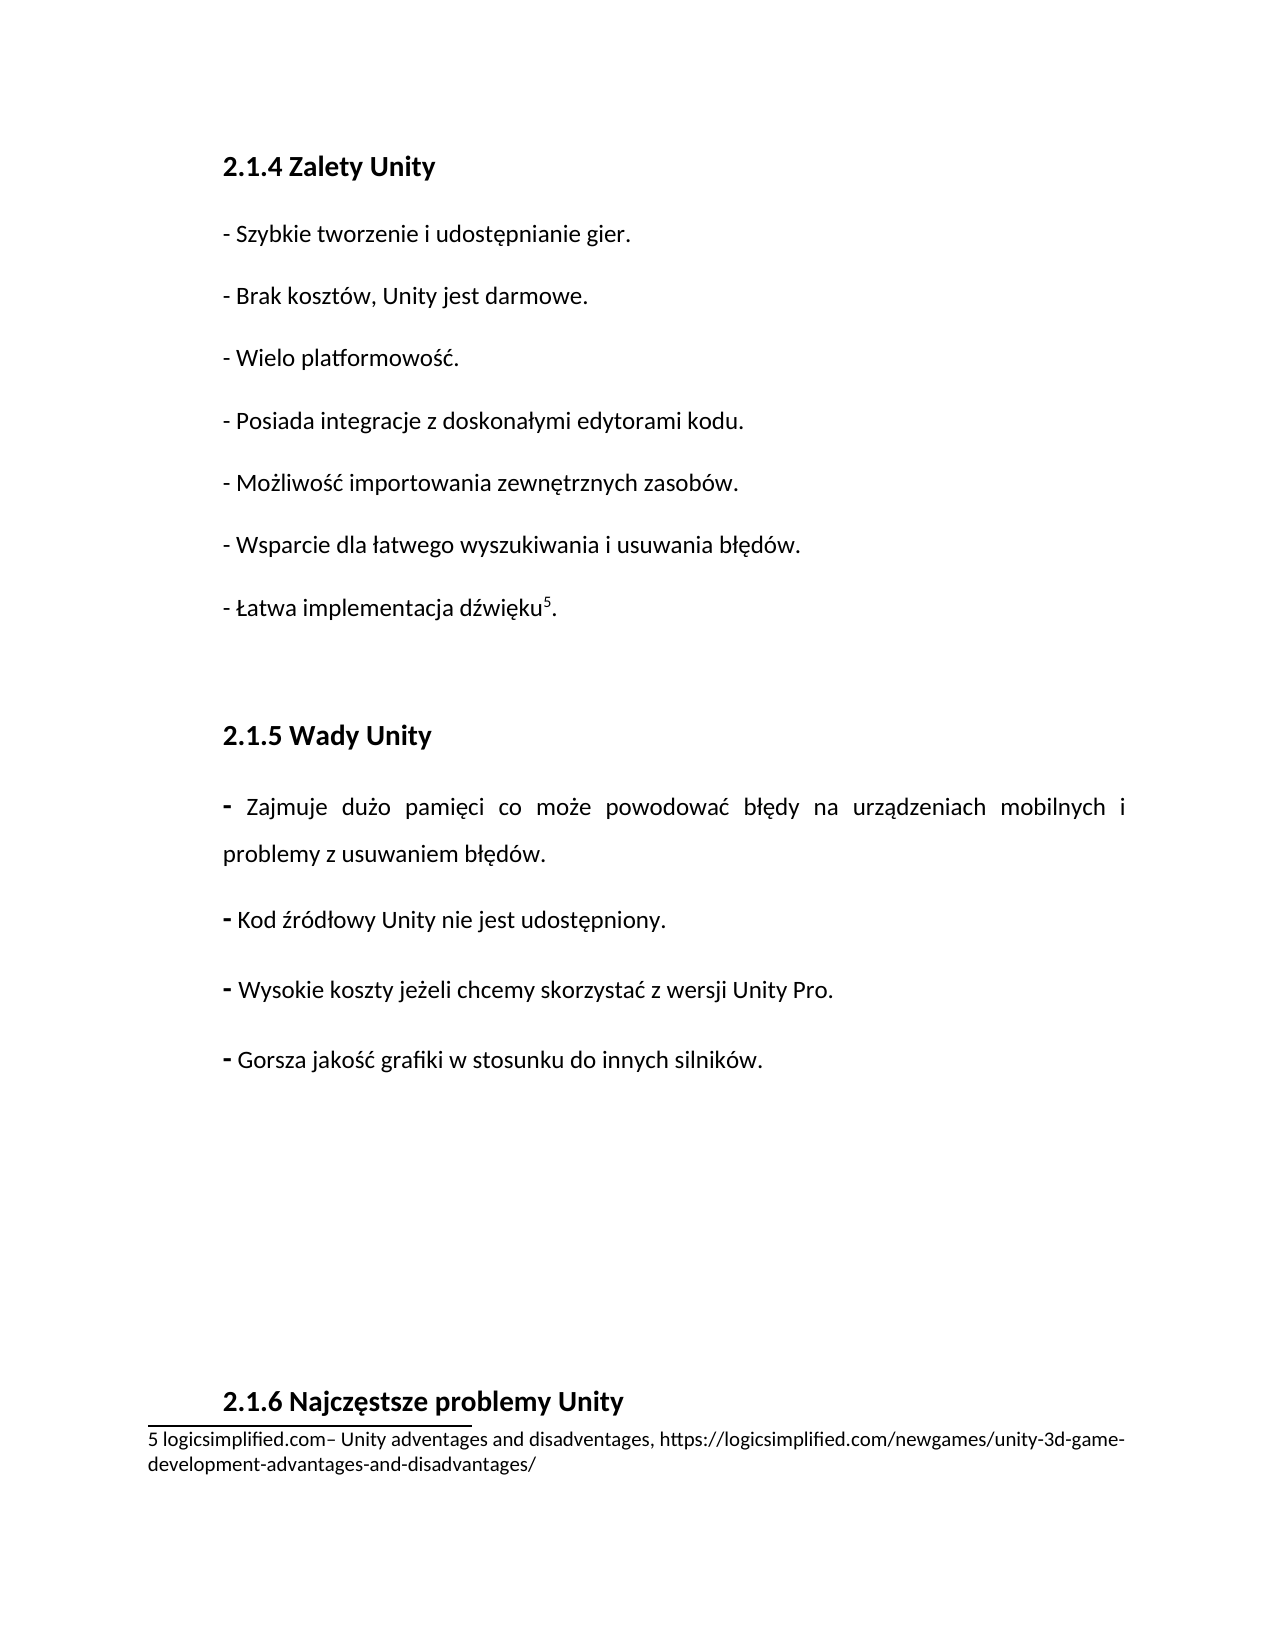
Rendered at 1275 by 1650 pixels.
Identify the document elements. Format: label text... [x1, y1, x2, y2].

text 2.1.6 Najczęstsze problemy Unity [223, 1383, 1127, 1419]
text - Wielo platformowość. [223, 342, 1127, 373]
text - Zajmuje dużo pamięci co może powodować błędy na urządzeniach mobilnych i problemy z usuwaniem błędów. [223, 787, 1127, 868]
text - Możliwość importowania zewnętrznych zasobów. [223, 467, 1127, 498]
text - Łatwa implementacja dźwięku. [223, 592, 1127, 623]
text 2.1.5 Wady Unity [223, 717, 1127, 752]
text - Brak kosztów, Unity jest darmowe. [223, 280, 1127, 311]
text 2.1.4 Zalety Unity [223, 148, 1127, 183]
text - Szybkie tworzenie i udostępnianie gier. [223, 218, 1127, 248]
text - Wsparcie dla łatwego wyszukiwania i usuwania błędów. [223, 530, 1127, 560]
text - Posiada integracje z doskonałymi edytorami kodu. [223, 405, 1127, 435]
text - Gorsza jakość grafiki w stosunku do innych silników. [223, 1040, 1127, 1076]
text - Kod źródłowy Unity nie jest udostępniony. [223, 900, 1127, 936]
text - Wysokie koszty jeżeli chcemy skorzystać z wersji Unity Pro. [223, 970, 1127, 1006]
text logicsimplified.com– Unity adventages and disadventages, https://logicsimplified.com/newgames/unity-3d-game-development-advantages-and-disadvantages/ [148, 1426, 1127, 1477]
